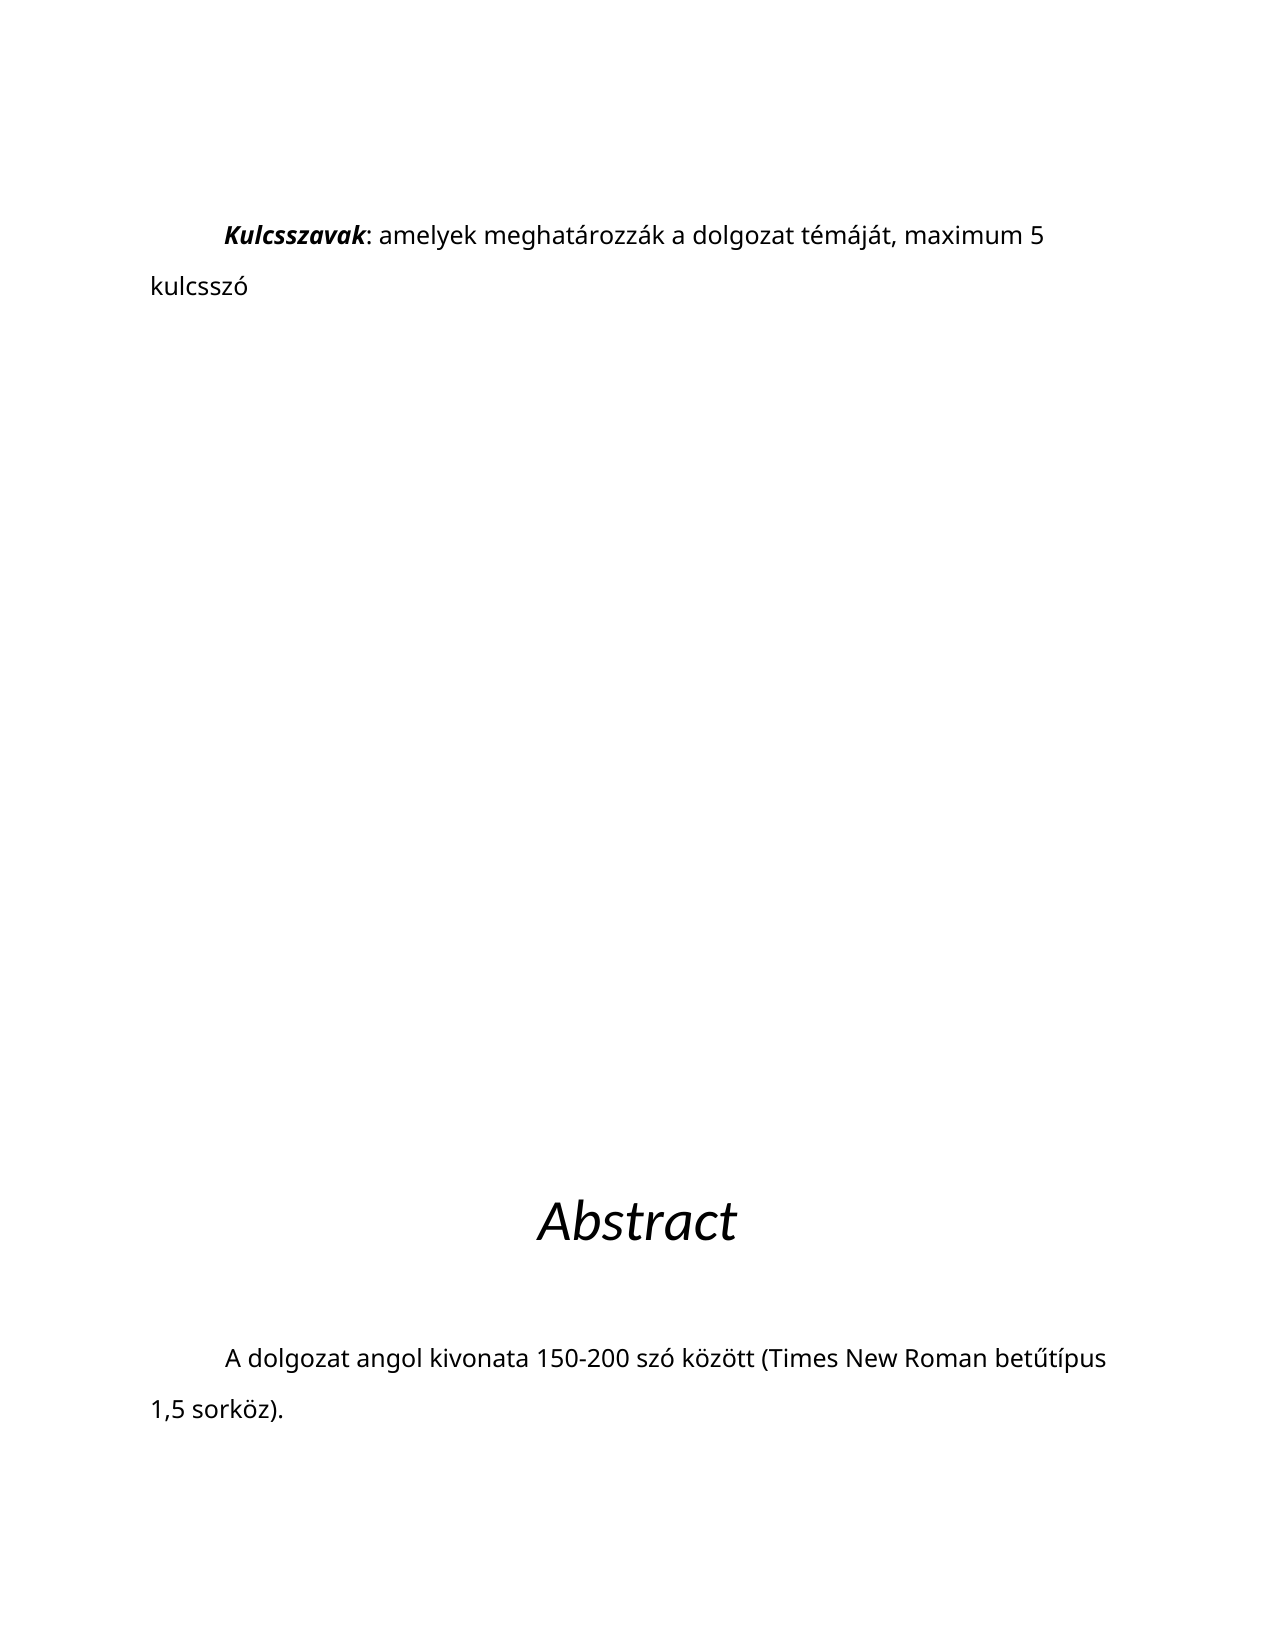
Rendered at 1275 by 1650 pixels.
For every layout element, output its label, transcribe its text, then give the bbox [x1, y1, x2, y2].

text A dolgozat angol kivonata 150-200 szó között (Times New Roman betűtípus 1,5 sorköz). [150, 1341, 1125, 1426]
text Kulcsszavak: amelyek meghatározzák a dolgozat témáját, maximum 5 kulcsszó [150, 218, 1125, 303]
text Abstract [150, 1184, 1125, 1255]
